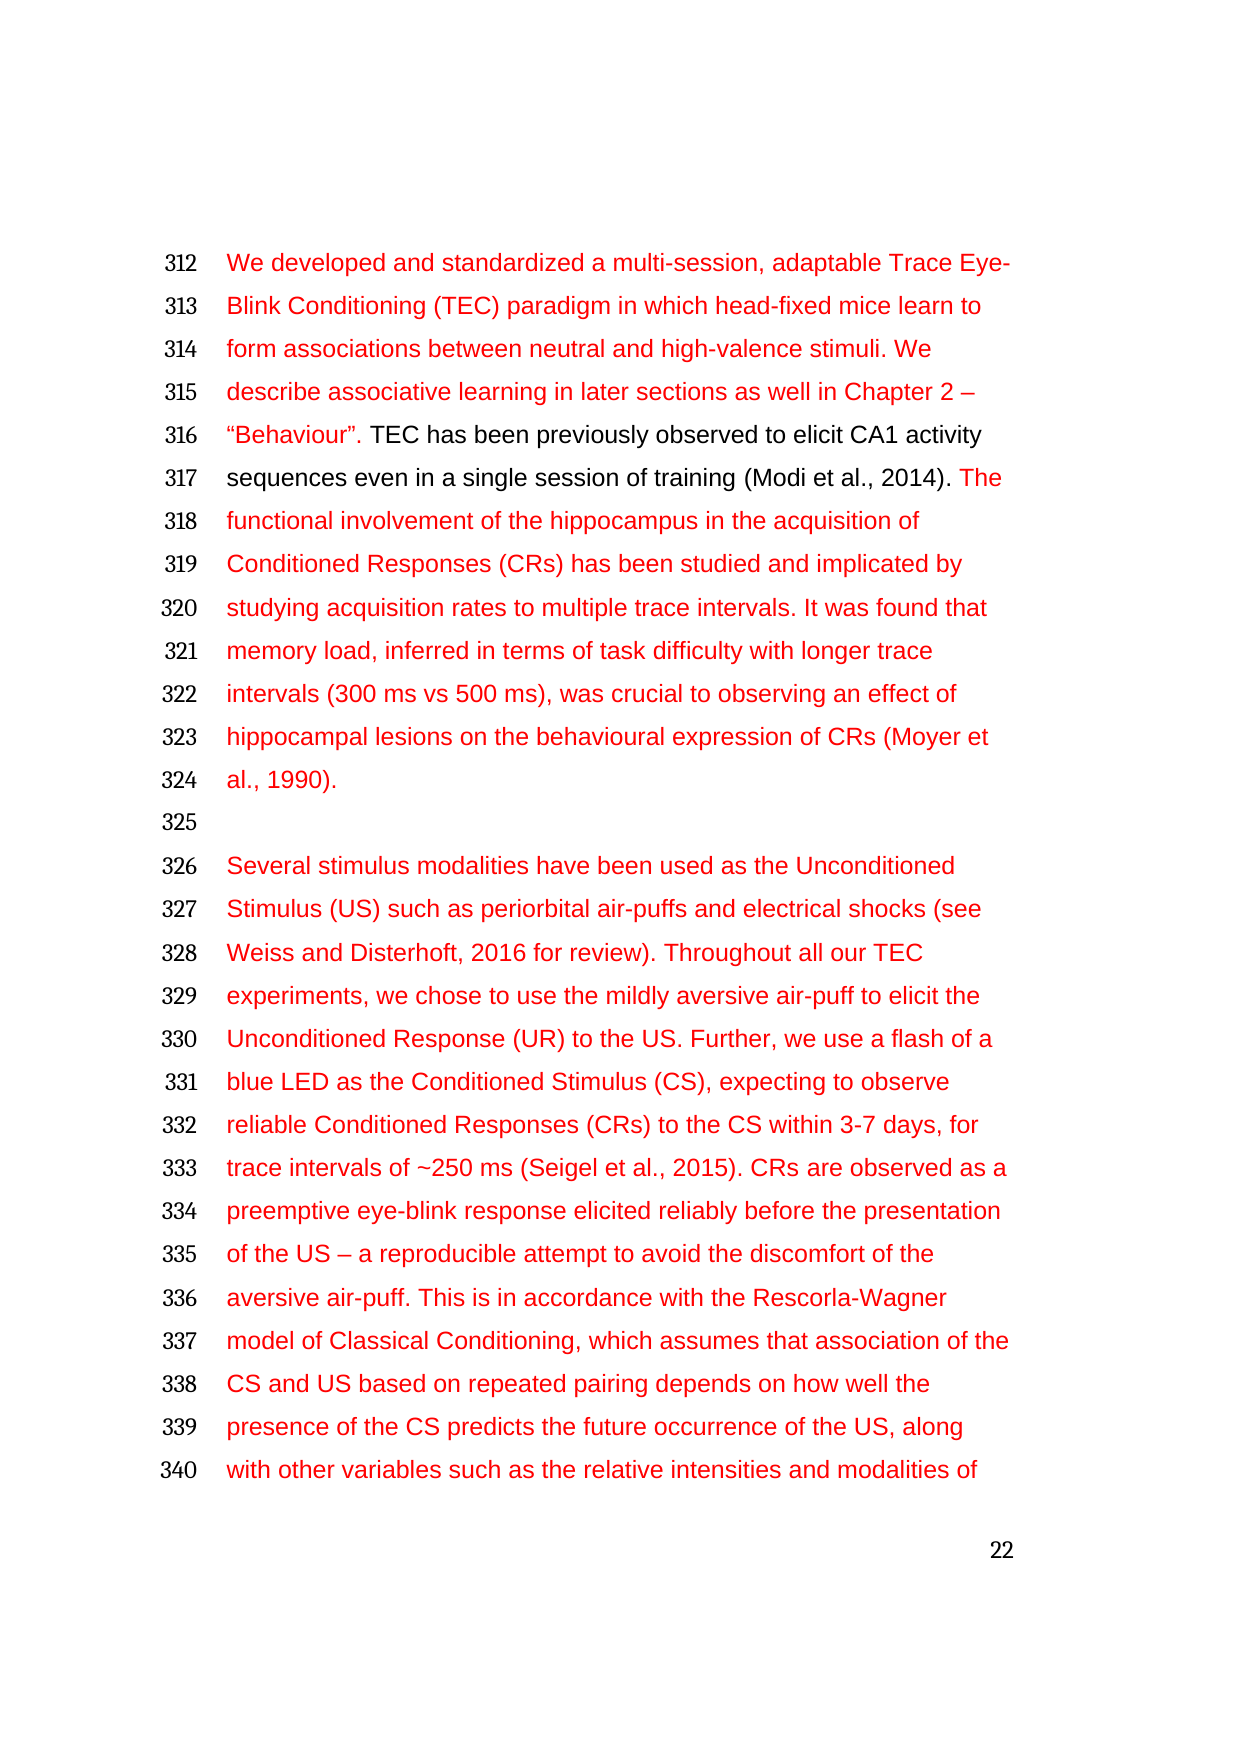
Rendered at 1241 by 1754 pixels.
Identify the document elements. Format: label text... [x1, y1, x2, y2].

text We developed and standardized a multi-session, adaptable Trace Eye-Blink Conditioning (TEC) paradigm in which head-fixed mice learn to form associations between neutral and high-valence stimuli. We describe associative learning in later sections as well in Chapter 2 – “Behaviour”. TEC has been previously observed to elicit CA1 activity sequences even in a single session of training (Modi et al., 2014)⁠. The functional involvement of the hippocampus in the acquisition of Conditioned Responses (CRs) has been studied and implicated by studying acquisition rates to multiple trace intervals. It was found that memory load, inferred in terms of task difficulty with longer trace intervals (300 ms vs 500 ms), was crucial to observing an effect of hippocampal lesions on the behavioural expression of CRs (Moyer et al., 1990). [226, 248, 1014, 794]
text Several stimulus modalities have been used as the Unconditioned Stimulus (US) such as periorbital air-puffs and electrical shocks (see Weiss and Disterhoft, 2016 for review). Throughout all our TEC experiments, we chose to use the mildly aversive air-puff to elicit the Unconditioned Response (UR) to the US. Further, we use a flash of a blue LED as the Conditioned Stimulus (CS), expecting to observe reliable Conditioned Responses (CRs) to the CS within 3-7 days, for trace intervals of ~250 ms (Seigel et al., 2015). CRs are observed as a preemptive eye-blink response elicited reliably before the presentation of the US – a reproducible attempt to avoid the discomfort of the aversive air-puff. This is in accordance with the Rescorla-Wagner model of Classical Conditioning, which assumes that association of the CS and US based on repeated pairing depends on how well the presence of the CS predicts the future occurrence of the US, along with other variables such as the relative intensities and modalities of [226, 851, 1014, 1484]
